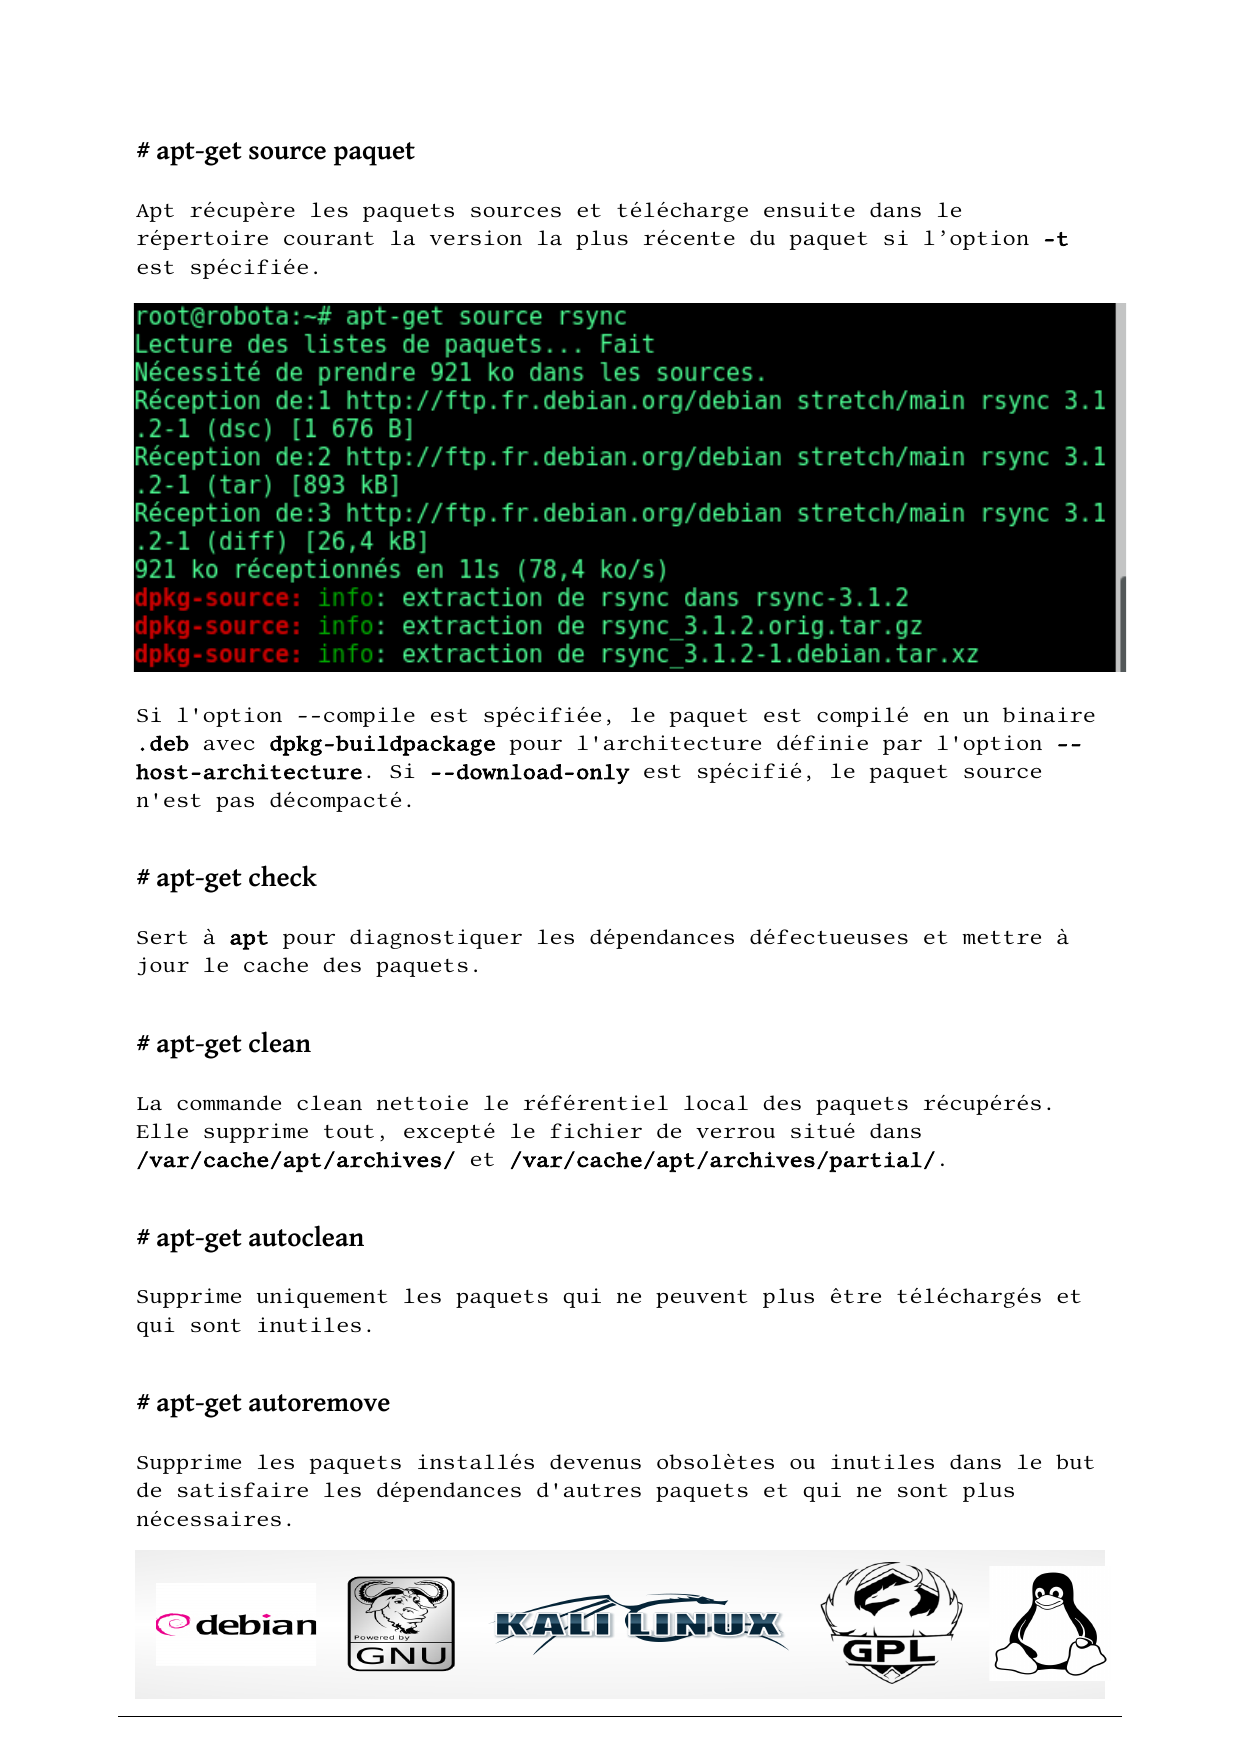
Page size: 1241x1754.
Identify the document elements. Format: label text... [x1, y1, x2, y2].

text Supprime les paquets installés devenus obsolètes ou inutiles dans le but de satisfaire les dépendances d'autres paquets et qui ne sont plus nécessaires. [136, 1451, 1104, 1531]
text Sert à apt pour diagnostiquer les dépendances défectueuses et mettre à jour le cache des paquets. [136, 926, 1104, 978]
text # apt-get clean [136, 1028, 1104, 1060]
picture [341, 1573, 460, 1674]
picture [156, 1583, 317, 1666]
picture [820, 1562, 963, 1684]
text Apt récupère les paquets sources et télécharge ensuite dans le répertoire courant la version la plus récente du paquet si l’option -t est spécifiée. [136, 198, 1104, 279]
text # apt-get autoclean [136, 1222, 1104, 1254]
picture [133, 303, 1127, 672]
text # apt-get check [136, 863, 1104, 894]
text # apt-get autoremove [136, 1388, 1104, 1419]
text La commande clean nettoie le référentiel local des paquets récupérés. Elle supprime tout, excepté le fichier de verrou situé dans /var/cache/apt/archives/ et /var/cache/apt/archives/partial/. [136, 1091, 1104, 1172]
text Si l'option --compile est spécifiée, le paquet est compilé en un binaire .deb avec dpkg-buildpackage pour l'architecture définie par l'option --host-architecture. Si --download-only est spécifié, le paquet source n'est pas décompacté. [136, 703, 1104, 812]
picture [989, 1566, 1112, 1681]
text # apt-get source paquet [136, 136, 1104, 167]
picture [476, 1579, 799, 1670]
text Supprime uniquement les paquets qui ne peuvent plus être téléchargés et qui sont inutiles. [136, 1285, 1104, 1337]
